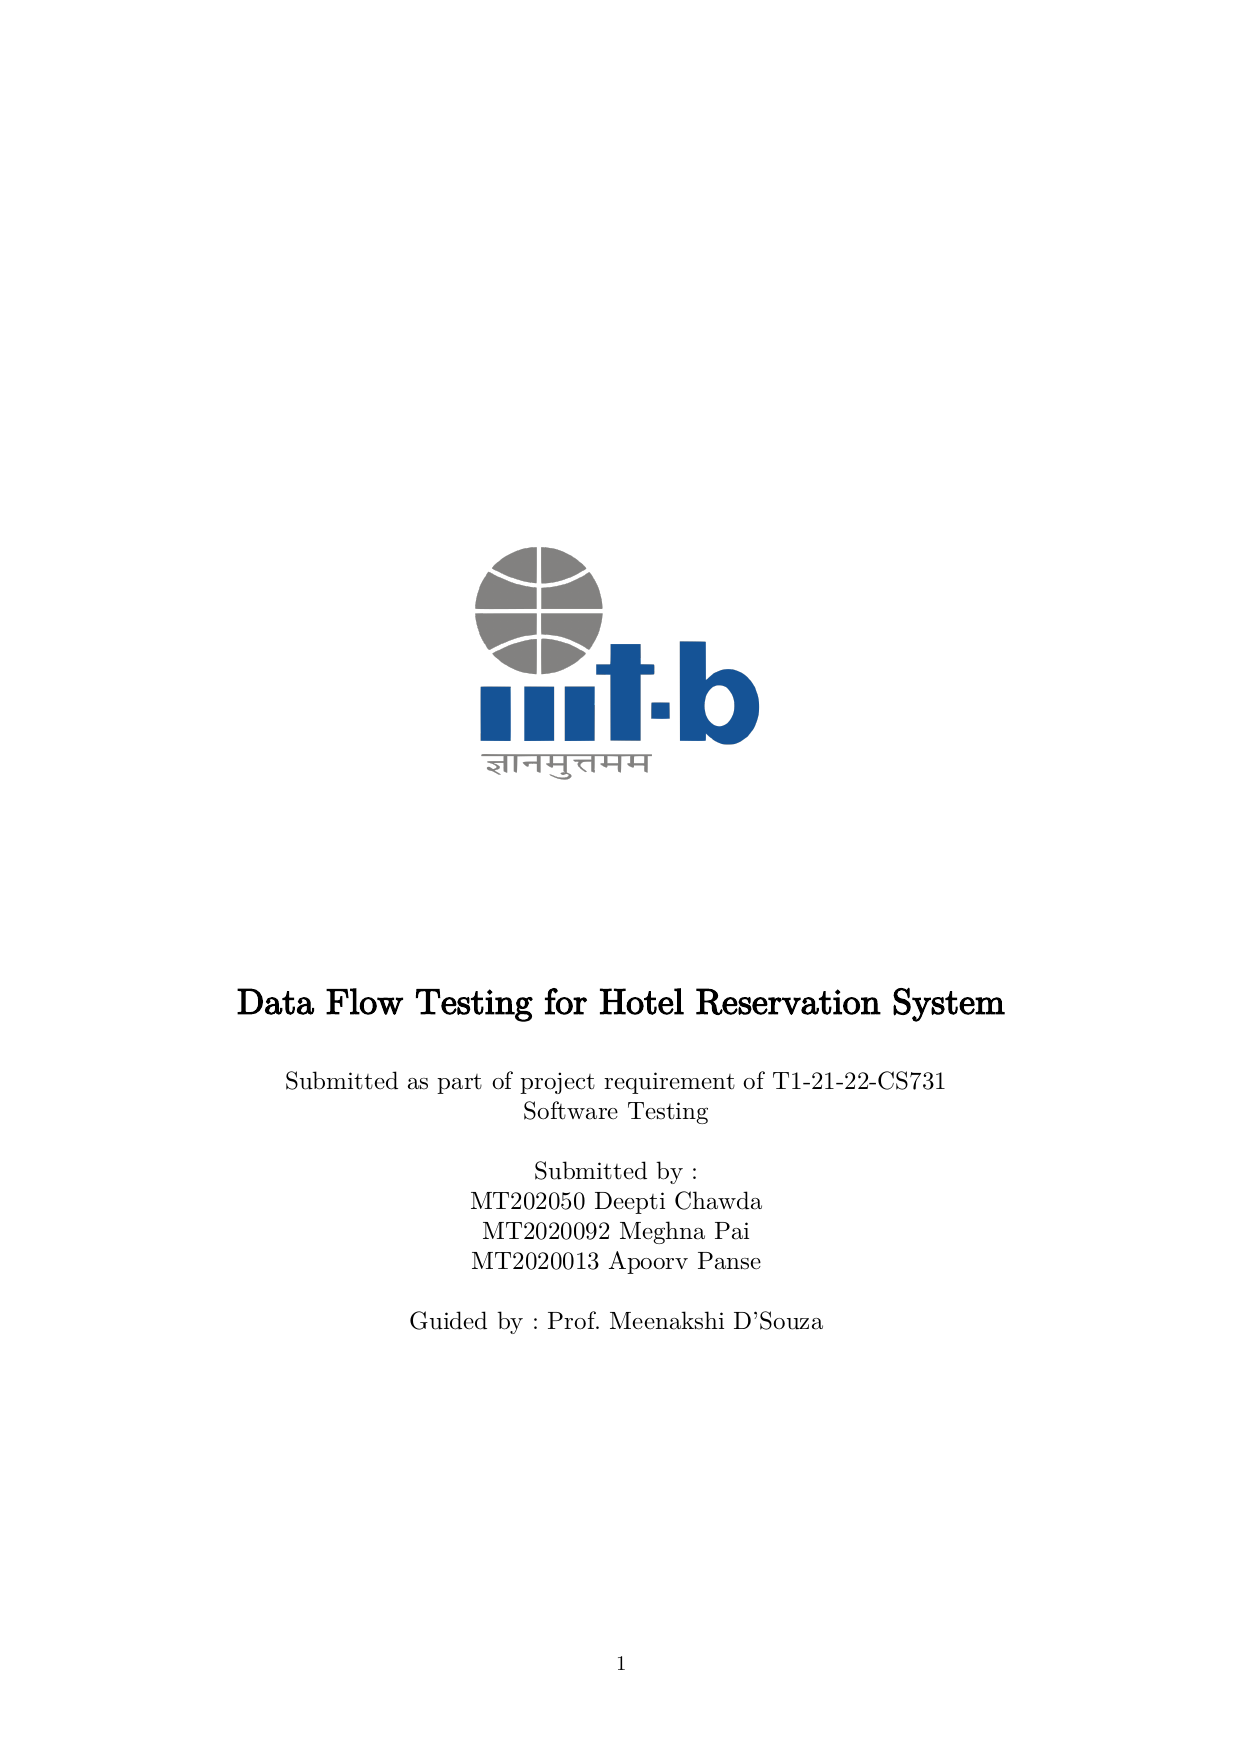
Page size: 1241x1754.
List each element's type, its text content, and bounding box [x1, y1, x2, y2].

title Data Flow Testing for Hotel Reservation System [115, 978, 1127, 1021]
text Software Testing [40, 1094, 1192, 1124]
text Submitted as part of project requirement of T1-21-22-CS731 [40, 1064, 1192, 1094]
text MT2020092 Meghna Pai [40, 1214, 1192, 1244]
picture [430, 512, 812, 825]
text MT202050 Deepti Chawda [40, 1184, 1192, 1214]
text MT2020013 Apoorv Panse [40, 1244, 1192, 1274]
text Submitted by : [40, 1154, 1192, 1184]
text Guided by : Prof. Meenakshi D’Souza [40, 1304, 1192, 1334]
